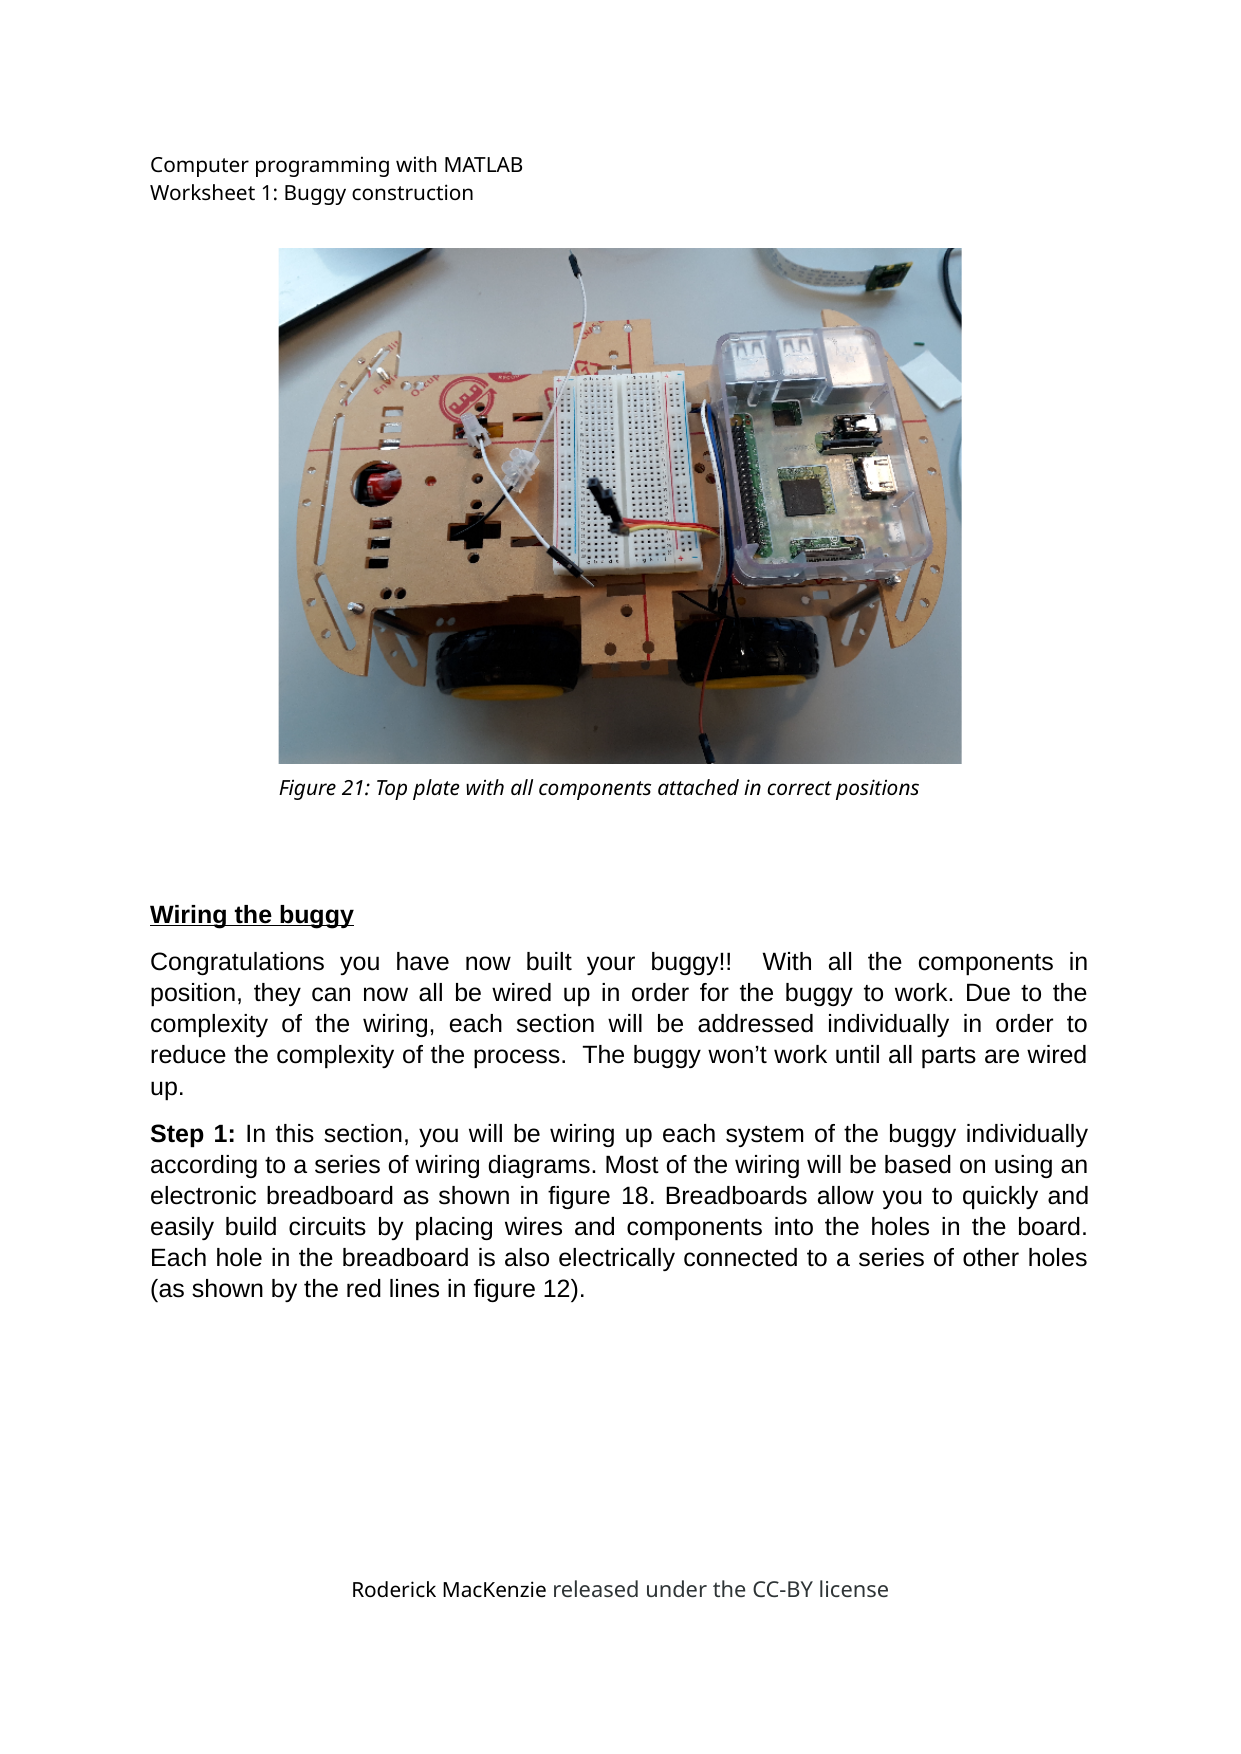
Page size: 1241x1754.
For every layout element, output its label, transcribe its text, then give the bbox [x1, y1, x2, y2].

text Congratulations you have now built your buggy!! With all the components in position, they can now all be wired up in order for the buggy to work. Due to the complexity of the wiring, each section will be addressed individually in order to reduce the complexity of the process. The buggy won’t work until all parts are wired up. [150, 947, 1090, 1100]
text Figure 21: Top plate with all components attached in correct positions [278, 764, 962, 802]
text Wiring the buggy [150, 900, 1090, 928]
text Step 1: In this section, you will be wiring up each system of the buggy individually according to a series of wiring diagrams. Most of the wiring will be based on using an electronic breadboard as shown in figure 18. Breadboards allow you to quickly and easily build circuits by placing wires and components into the holes in the board. Each hole in the breadboard is also electrically connected to a series of other holes (as shown by the red lines in figure 12). [150, 1119, 1090, 1303]
picture [278, 248, 962, 764]
